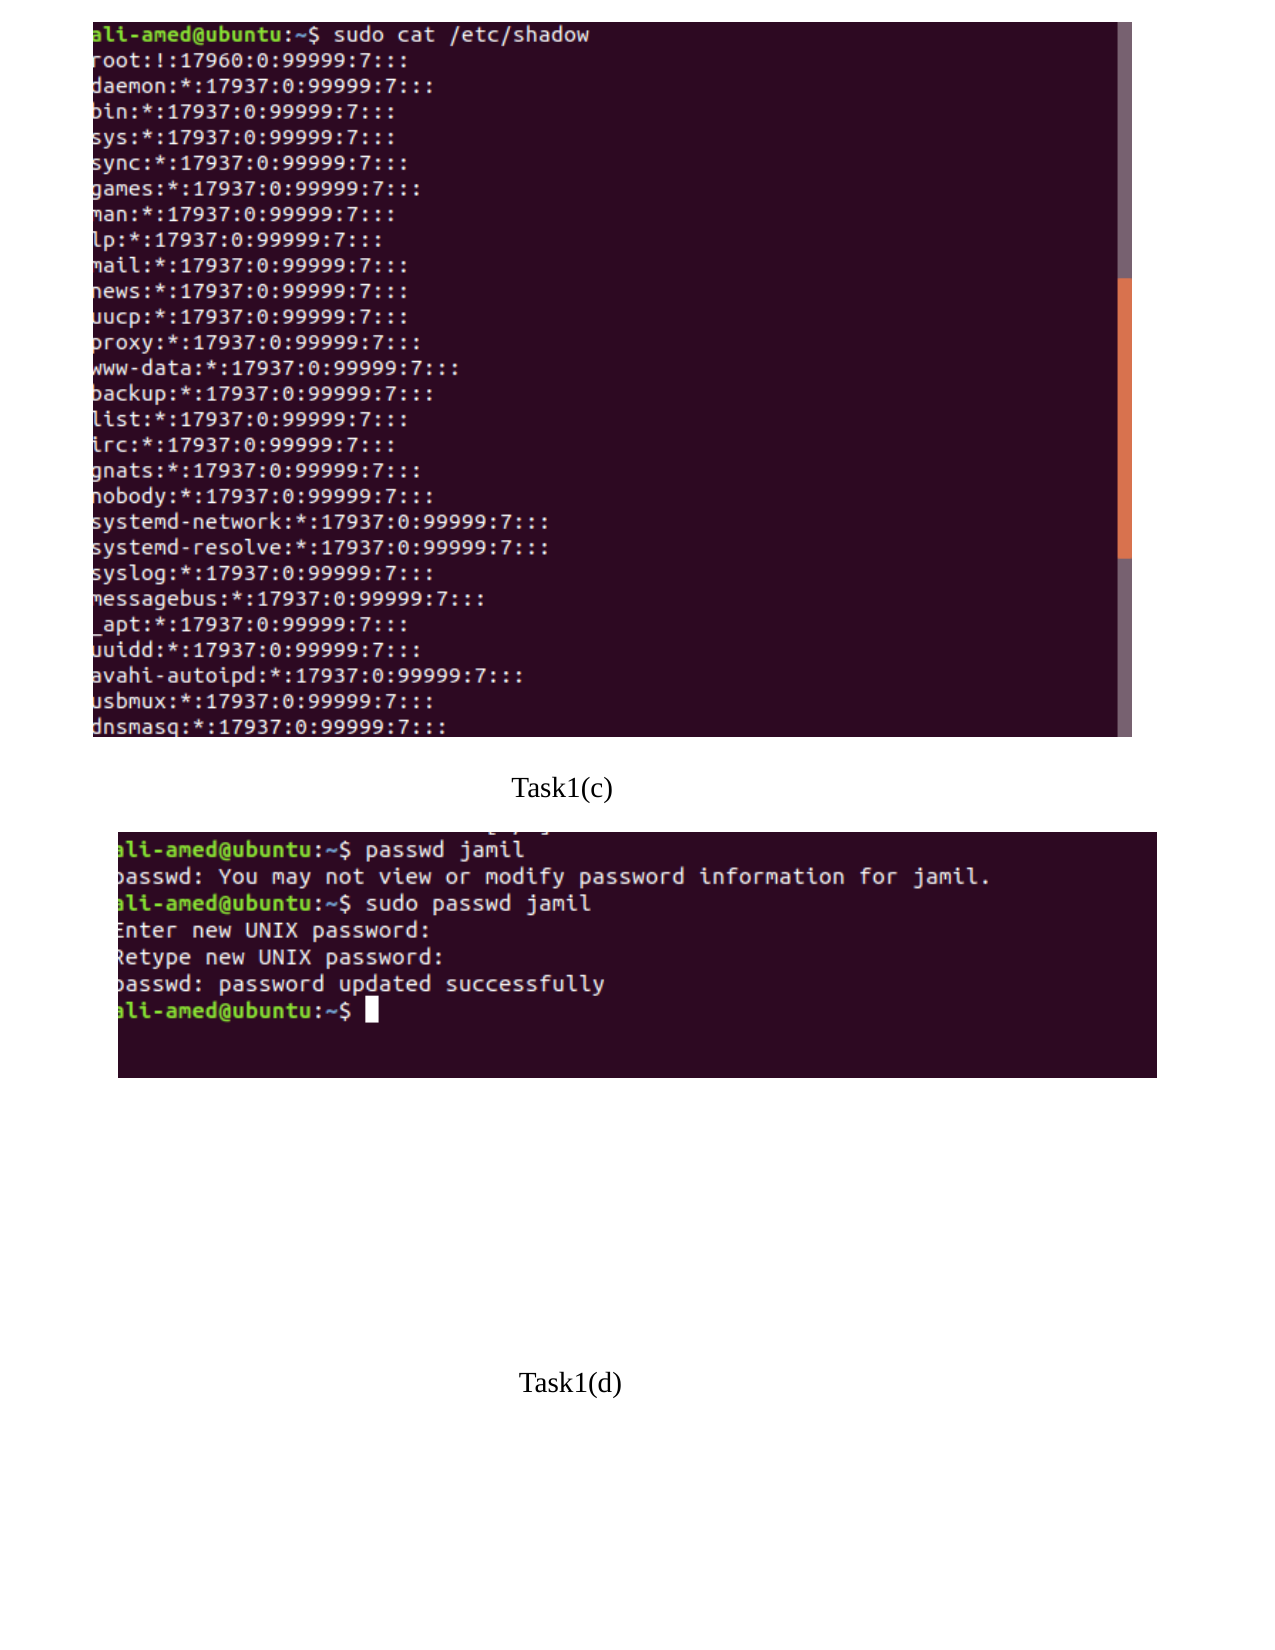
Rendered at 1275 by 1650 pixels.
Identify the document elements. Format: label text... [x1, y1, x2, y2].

picture [93, 22, 1132, 737]
picture [118, 832, 1157, 1078]
text Task1(c) [118, 771, 1157, 804]
text Task1(d) [118, 1365, 1157, 1398]
